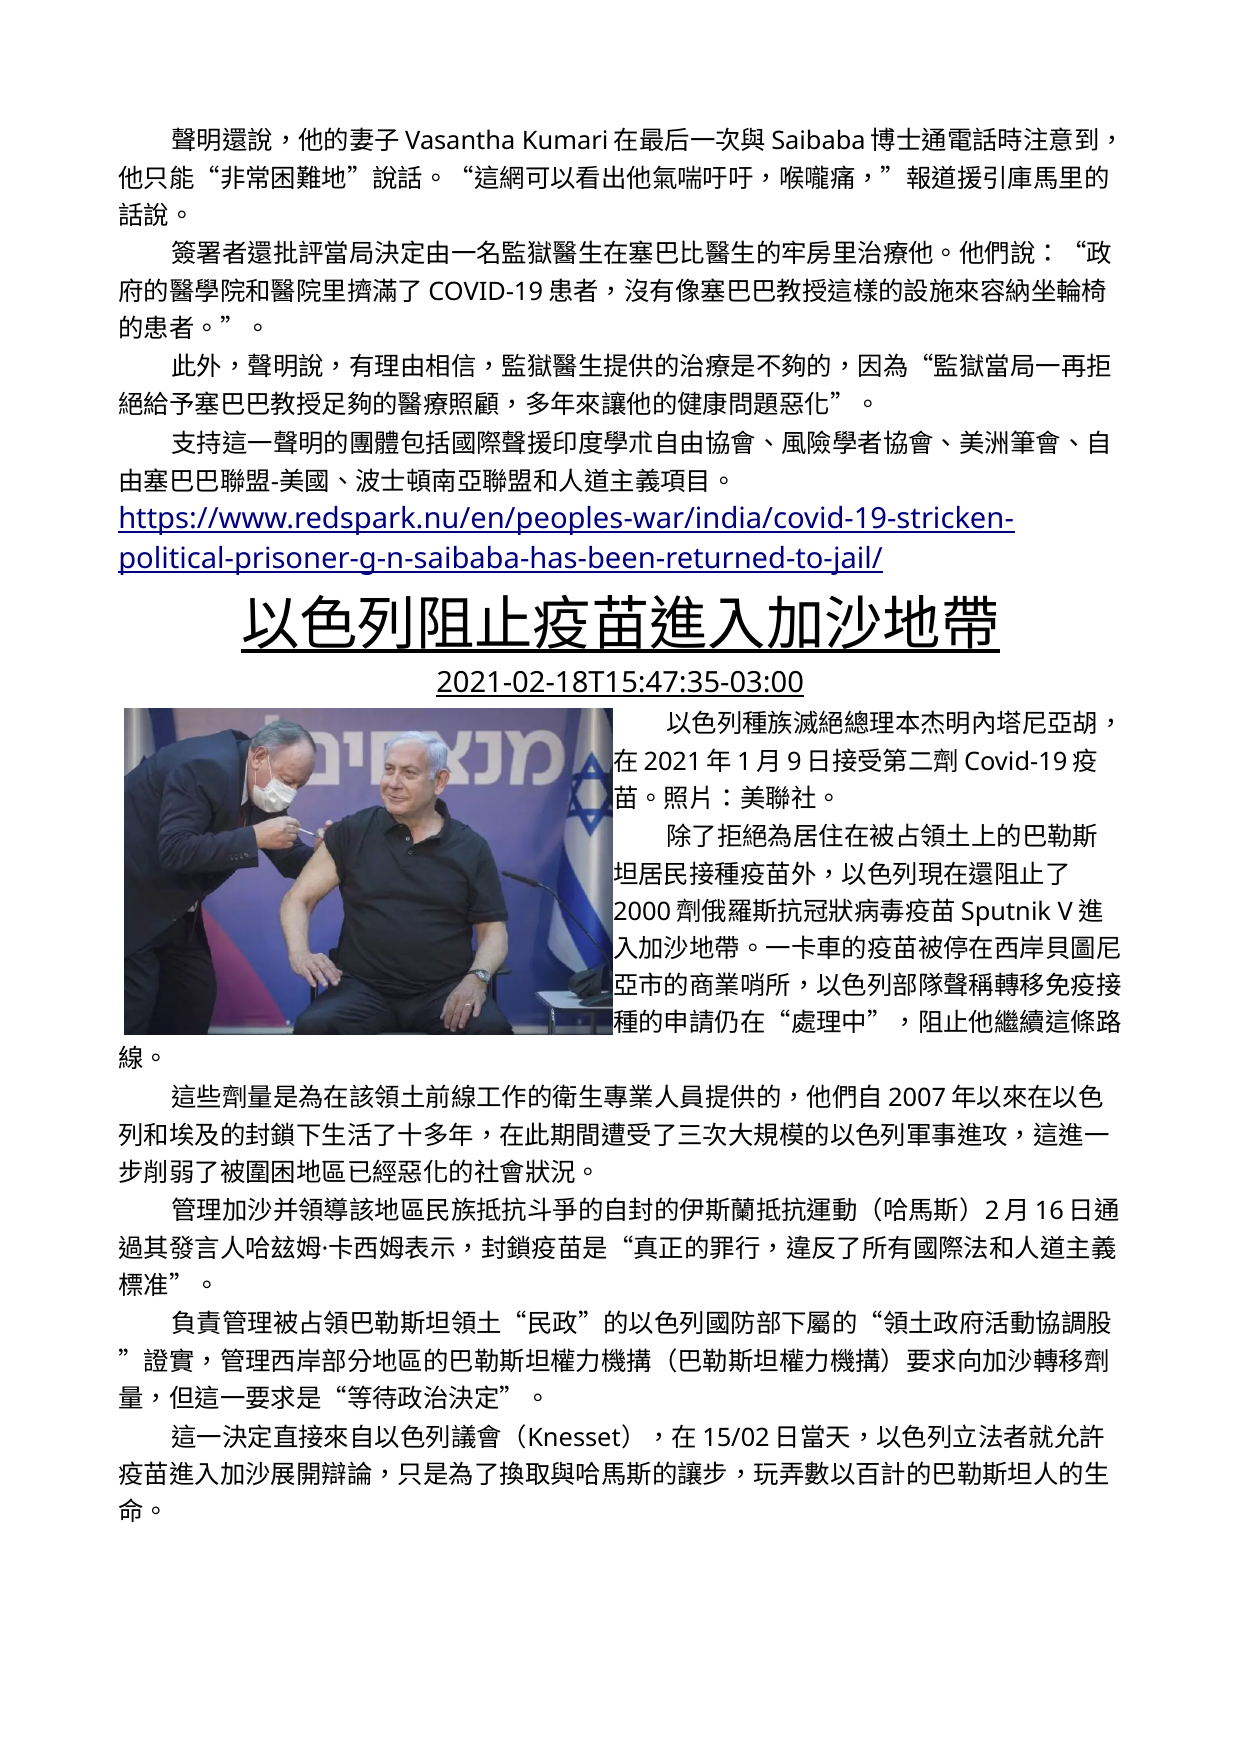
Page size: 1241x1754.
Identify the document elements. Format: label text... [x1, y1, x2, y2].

text 這一決定直接來自以色列議會（Knesset），在15/02日當天，以色列立法者就允許疫苗進入加沙展開辯論，只是為了換取與哈馬斯的讓步，玩弄數以百計的巴勒斯坦人的生命。 [118, 1415, 1122, 1528]
text https://www.redspark.nu/en/peoples-war/india/covid-19-stricken-political-prisoner-g-n-saibaba-has-been-returned-to-jail/ [118, 498, 1122, 577]
text 2021-02-18T15:47:35-03:00 [118, 662, 1122, 701]
text 這些劑量是為在該領土前線工作的衛生專業人員提供的，他們自2007年以來在以色列和埃及的封鎖下生活了十多年，在此期間遭受了三次大規模的以色列軍事進攻，這進一步削弱了被圍困地區已經惡化的社會狀況。 [118, 1075, 1122, 1188]
text 管理加沙并領導該地區民族抵抗斗爭的自封的伊斯蘭抵抗運動（哈馬斯）2月16日通過其發言人哈玆姆·卡西姆表示，封鎖疫苗是“真正的罪行，違反了所有國際法和人道主義標准”。 [118, 1188, 1122, 1302]
text 簽署者還批評當局決定由一名監獄醫生在塞巴比醫生的牢房里治療他。他們說：“政府的醫學院和醫院里擠滿了COVID-19患者，沒有像塞巴巴教授這樣的設施來容納坐輪椅的患者。”。 [118, 231, 1122, 345]
text 支持這一聲明的團體包括國際聲援印度學朮自由協會、風險學者協會、美洲筆會、自由塞巴巴聯盟-美國、波士頓南亞聯盟和人道主義項目。 [118, 421, 1122, 498]
text 除了拒絕為居住在被占領土上的巴勒斯坦居民接種疫苗外，以色列現在還阻止了2000劑俄羅斯抗冠狀病毒疫苗Sputnik V進入加沙地帶。一卡車的疫苗被停在西岸貝圖尼亞市的商業哨所，以色列部隊聲稱轉移免疫接種的申請仍在“處理中”，阻止他繼續這條路線。 [118, 814, 1122, 1075]
picture [124, 708, 613, 1035]
text 聲明還說，他的妻子Vasantha Kumari在最后一次與Saibaba博士通電話時注意到，他只能“非常困難地”說話。“這網可以看出他氣喘吁吁，喉嚨痛，”報道援引庫馬里的話說。 [118, 118, 1122, 231]
text 以色列種族滅絕總理本杰明內塔尼亞胡，在2021年1月9日接受第二劑Covid-19疫苗。照片：美聯社。 [118, 701, 1122, 814]
text 負責管理被占領巴勒斯坦領土“民政”的以色列國防部下屬的“領土政府活動協調股”證實，管理西岸部分地區的巴勒斯坦權力機搆（巴勒斯坦權力機搆）要求向加沙轉移劑量，但這一要求是“等待政治決定”。 [118, 1302, 1122, 1415]
text 以色列阻止疫苗進入加沙地帶 [118, 577, 1122, 662]
text 此外，聲明說，有理由相信，監獄醫生提供的治療是不夠的，因為“監獄當局一再拒絕給予塞巴巴教授足夠的醫療照顧，多年來讓他的健康問題惡化”。 [118, 345, 1122, 421]
